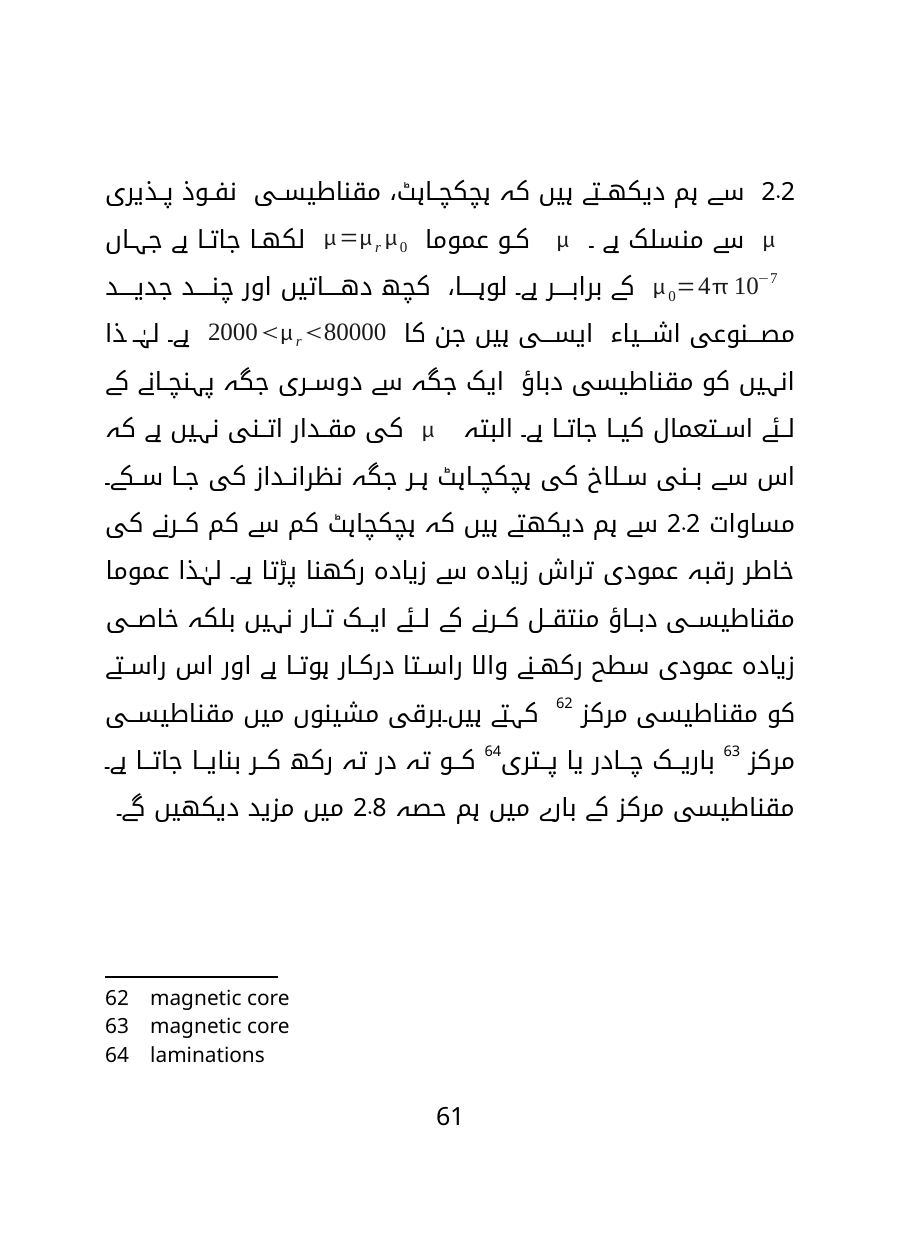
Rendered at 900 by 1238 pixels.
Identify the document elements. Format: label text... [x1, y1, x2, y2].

text magnetic core [105, 983, 795, 1012]
text magnetic core [105, 1012, 795, 1040]
text laminations [105, 1040, 795, 1068]
text بالکل برقی مثال کی طرح، مقناطیسی دباؤ کو کم ہچکچاہٹ والے راستے اس جگہ پہنچایا جاتا ہے جہاں اس کی ضرورت ہو۔ مساوات 2.2 سے ہم دیکھتے ہیں کہ ہچکچاہٹ، مقناطیسی نفوذ پذیریسے منسلک ہے ۔ کو عمومالکھا جاتا ہے جہاں کے برابر ہے۔ لوہا، کچھ دھاتیں اور چند جدید مصنوعی اشیاء ایسی ہیں جن کاہے۔ لہٰذا انہیں کو مقناطیسی دباؤ ایک جگہ سے دوسری جگہ پہنچانے کے لئے استعمال کیا جاتا ہے۔ البتہ کی مقدار اتنی نہیں ہے کہ اس سے بنی سلاخ کی ہچکچاہٹ ہر جگہ نظرانداز کی جا سکے۔ مساوات 2.2 سے ہم دیکھتے ہیں کہ ہچکچاہٹ کم سے کم کرنے کی خاطر رقبہ عمودی تراش زیادہ سے زیادہ رکھنا پڑتا ہے۔ لہٰذا عموما مقناطیسی دباؤ منتقل کرنے کے لئے ایک تار نہیں بلکہ خاصی زیادہ عمودی سطح رکھنے والا راستا درکار ہوتا ہے اور اس راستے کو مقناطیسی مرکز کہتے ہیں۔برقی مشینوں میں مقناطیسی مرکز باریک چادر یا پتری کو تہ در تہ رکھ کر بنایا جاتا ہے۔ مقناطیسی مرکز کے بارے میں ہم حصہ 2.8 میں مزید دیکھیں گے۔ [105, 168, 795, 832]
